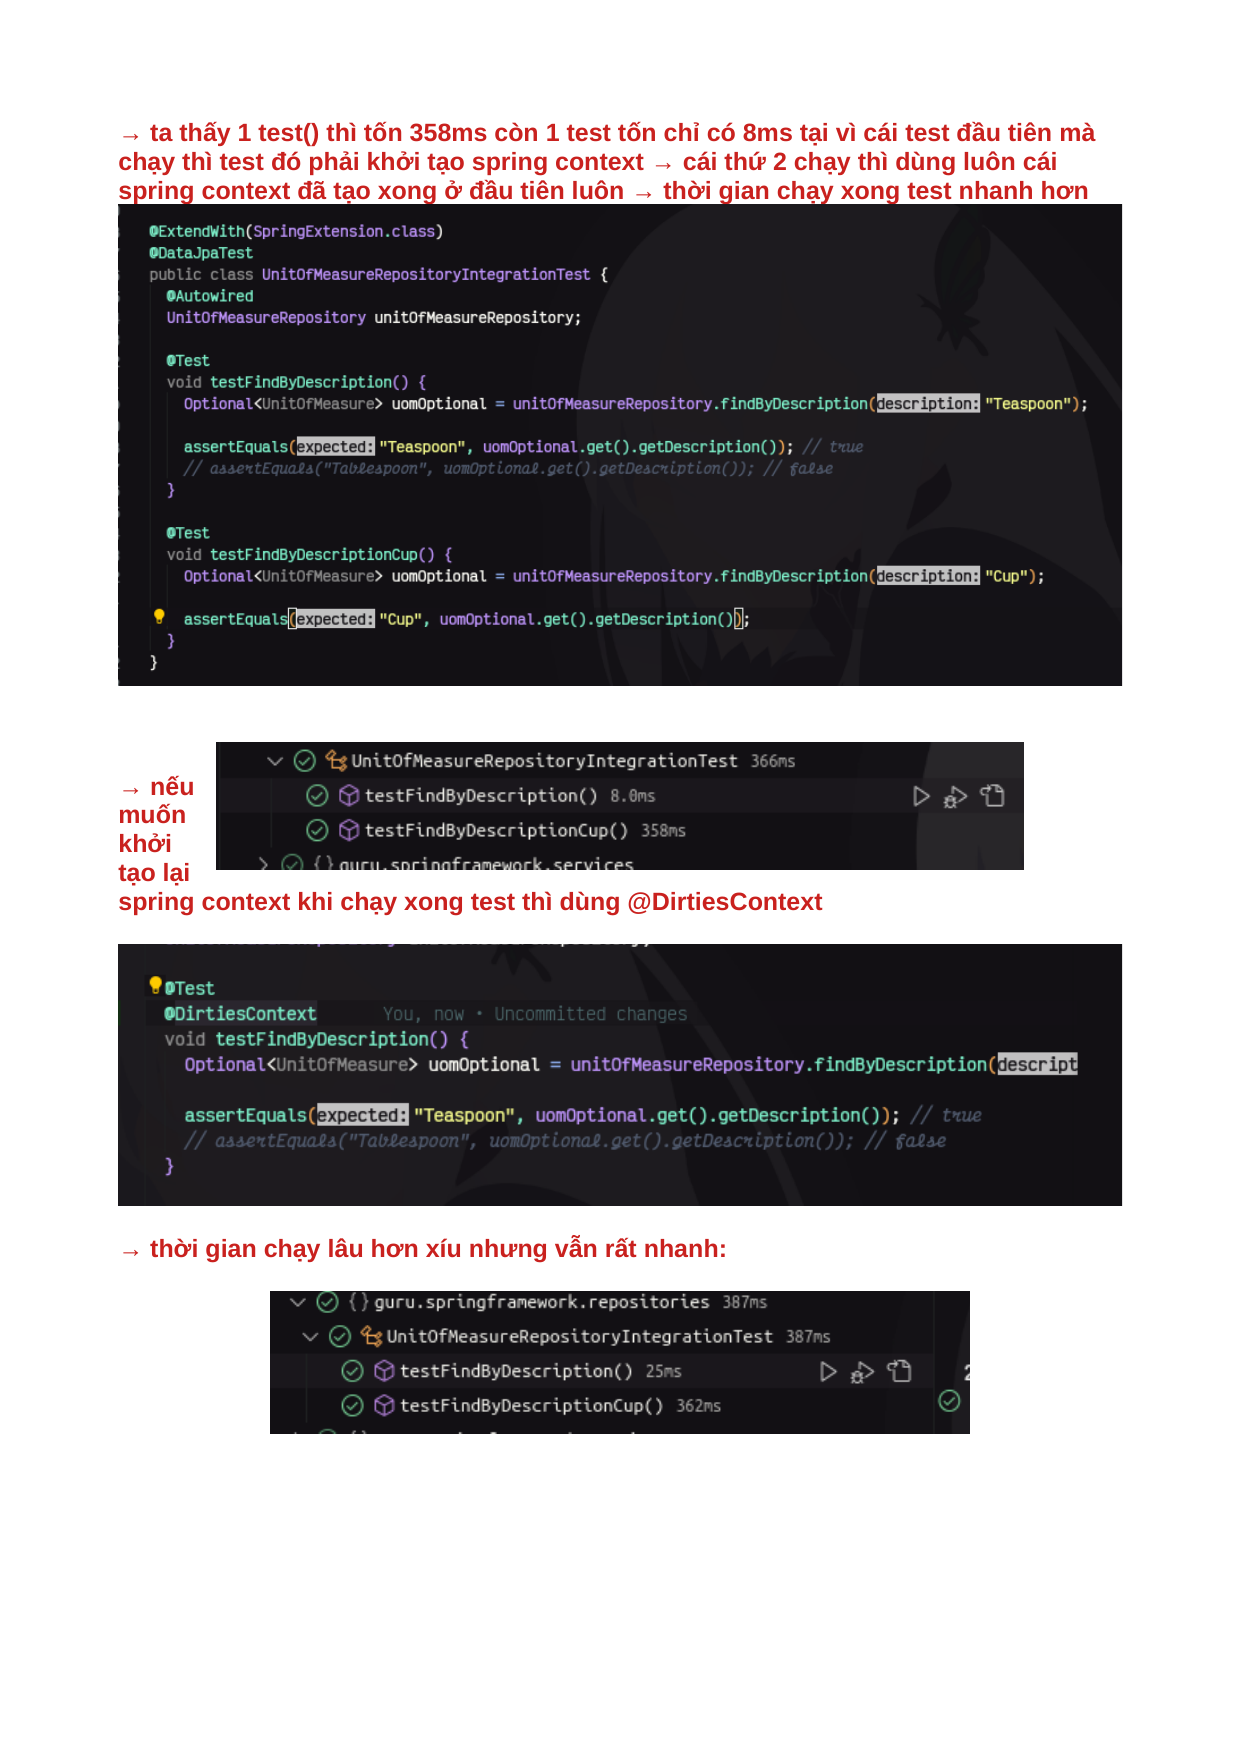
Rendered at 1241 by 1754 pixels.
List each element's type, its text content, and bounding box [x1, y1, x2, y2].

text → nếu muốn khởi tạo lại spring context khi chạy xong test thì dùng @DirtiesContext [118, 772, 1122, 915]
picture [270, 1291, 970, 1434]
picture [118, 944, 1123, 1206]
picture [216, 742, 1024, 870]
text → thời gian chạy lâu hơn xíu nhưng vẫn rất nhanh: [118, 1234, 1122, 1263]
text → ta thấy 1 test() thì tốn 358ms còn 1 test tốn chỉ có 8ms tại vì cái test đầu tiên mà chạy thì test đó phải khởi tạo spring context → cái thứ 2 chạy thì dùng luôn cái spring context đã tạo xong ở đầu tiên luôn → thời gian chạy xong test nhanh hơn [118, 118, 1122, 204]
picture [118, 204, 1123, 686]
